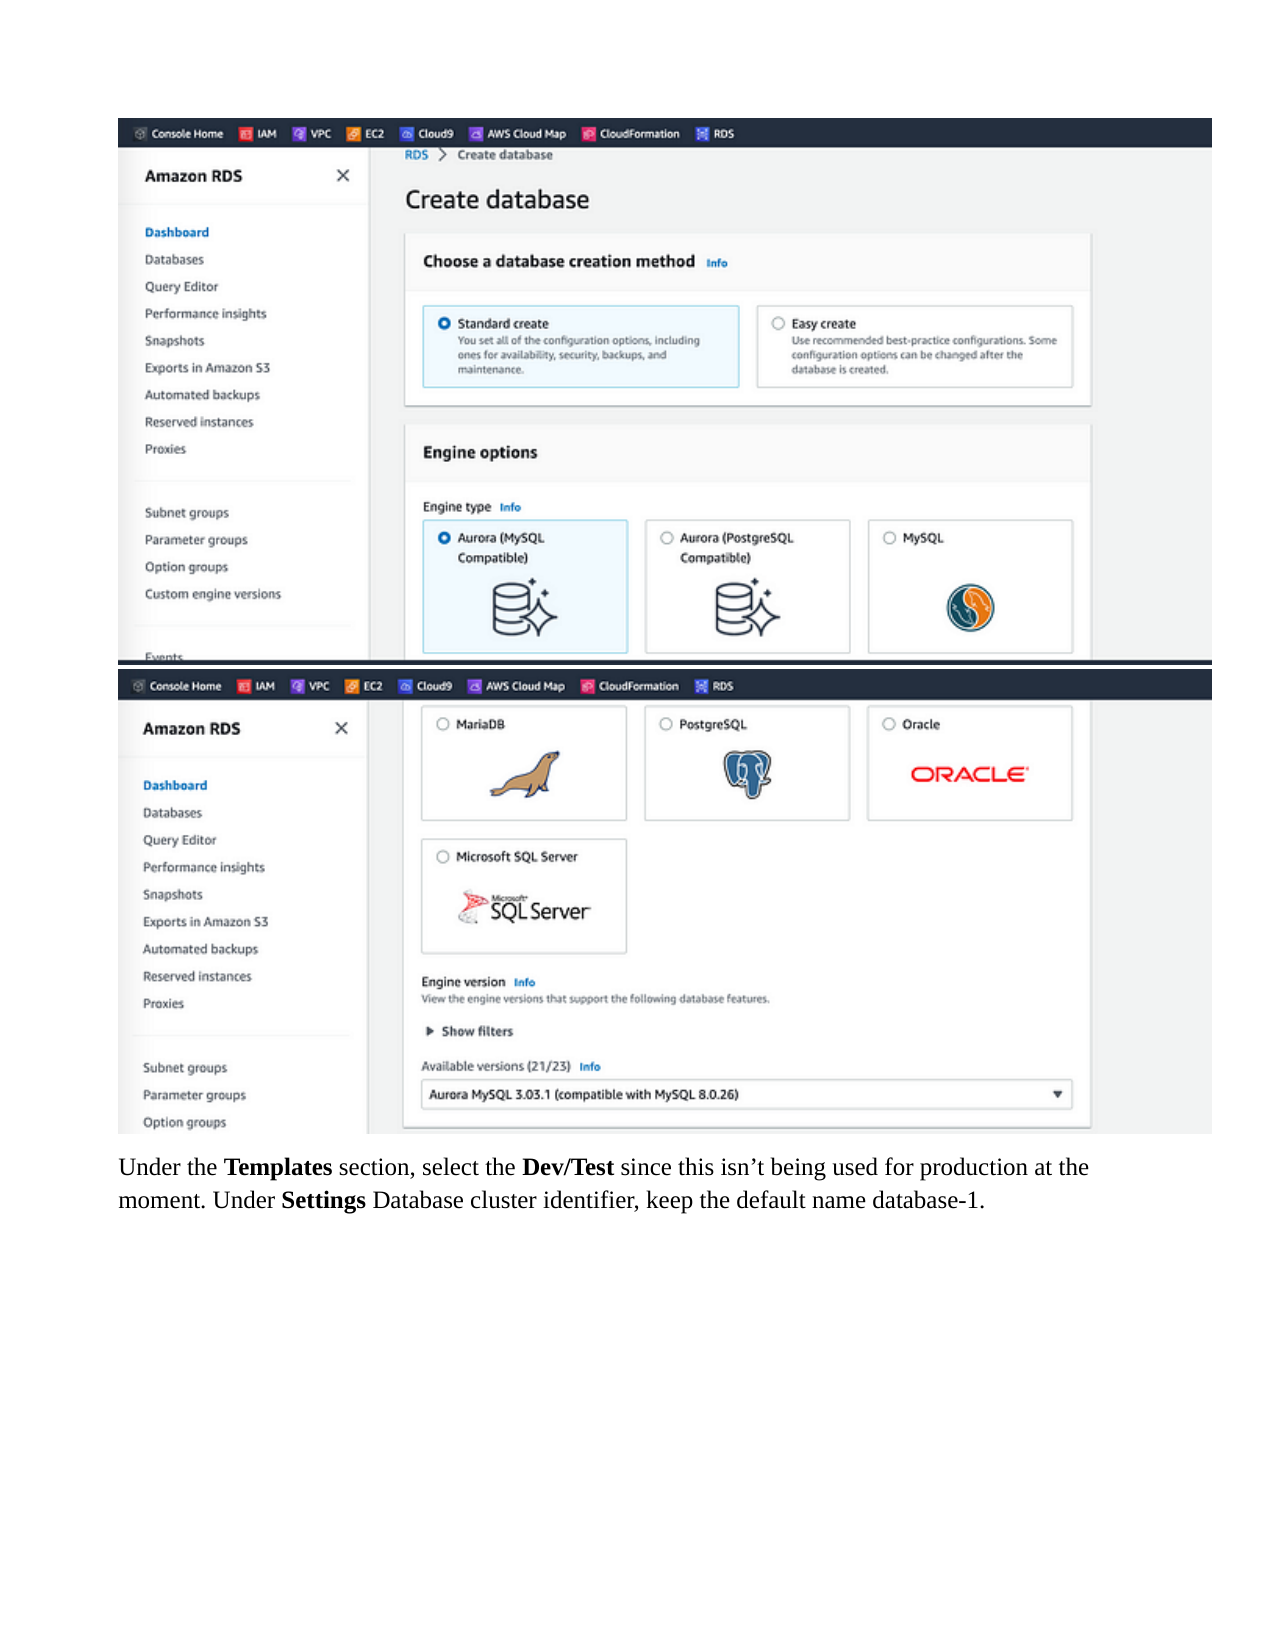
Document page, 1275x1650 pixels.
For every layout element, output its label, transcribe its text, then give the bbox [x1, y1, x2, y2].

picture [118, 118, 1212, 665]
text Under the Templates section, select the Dev/Test since this isn’t being used for production at the moment. Under Settings Database cluster identifier, keep the default name database-1. [118, 1152, 1157, 1214]
picture [118, 669, 1212, 1134]
